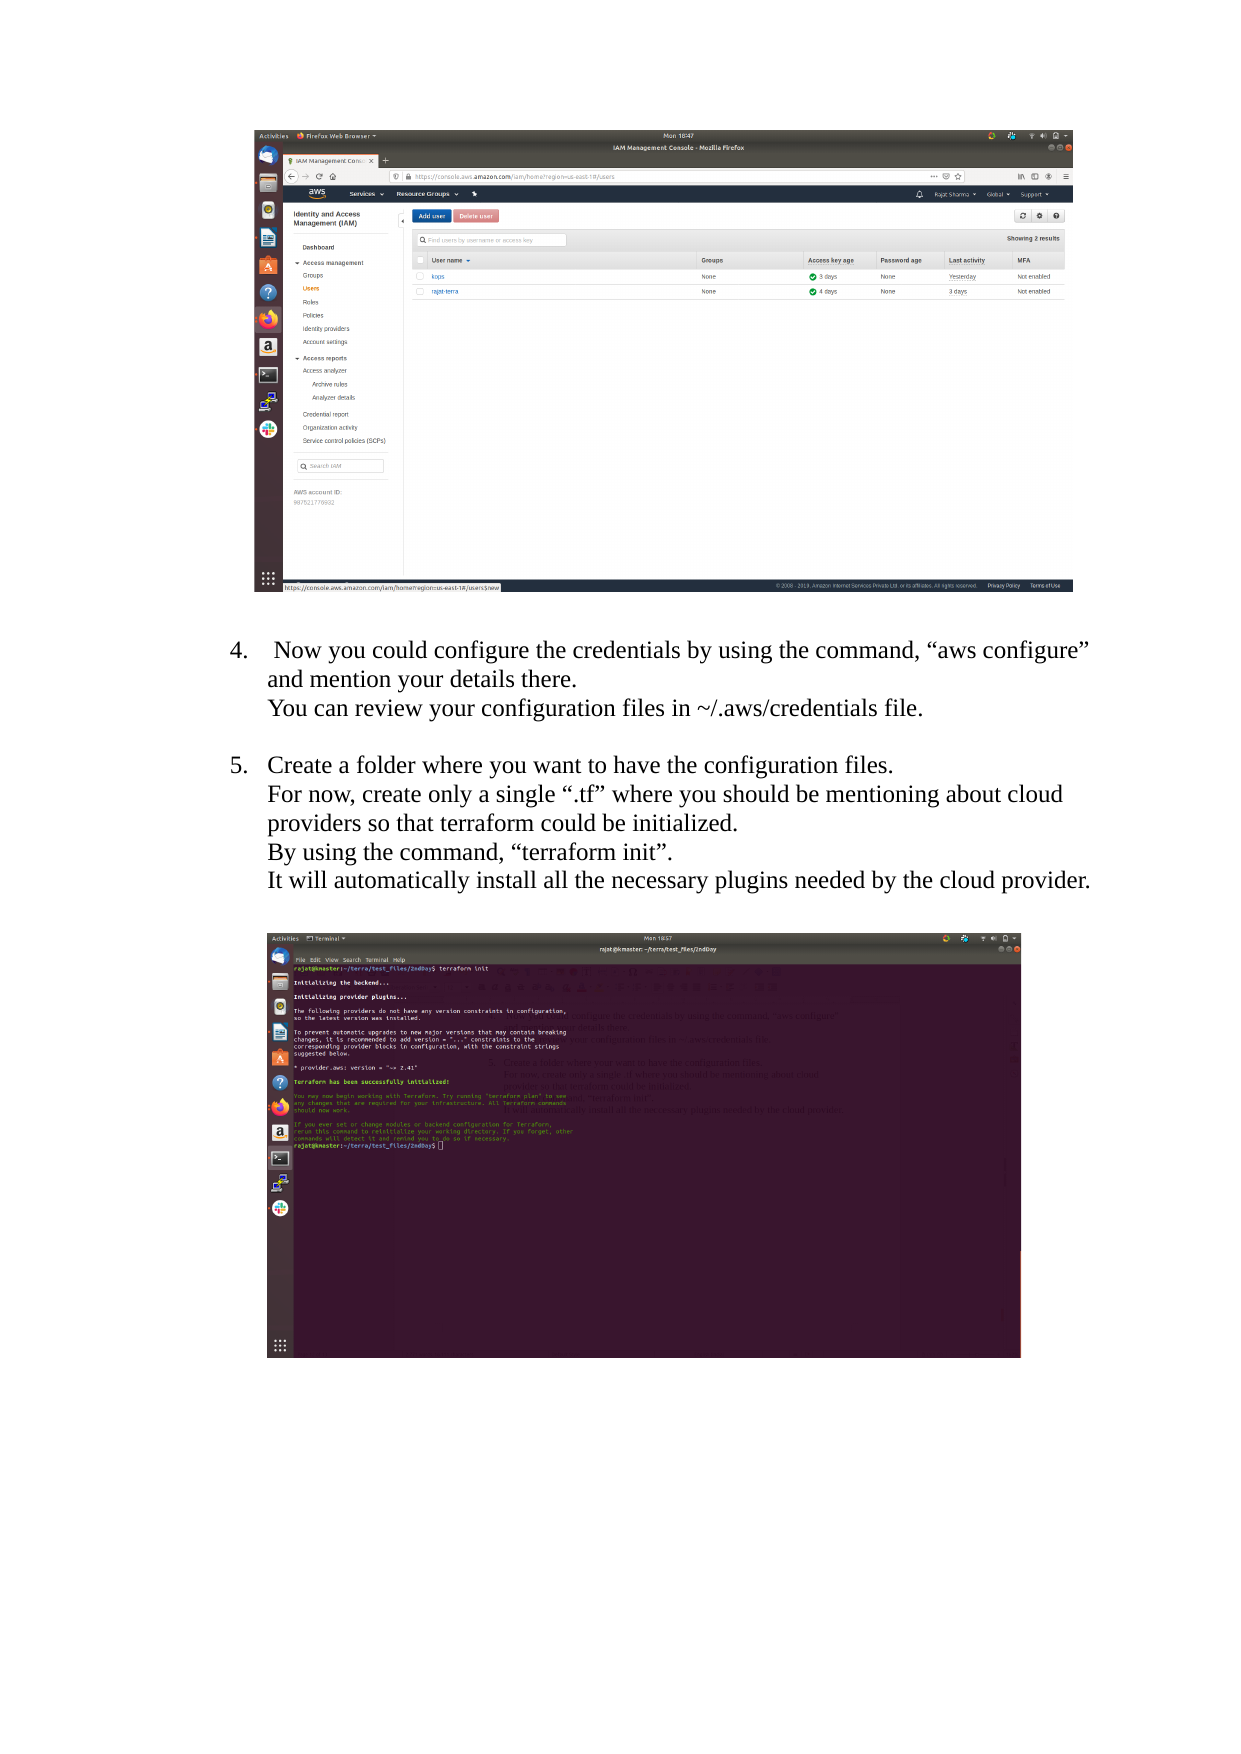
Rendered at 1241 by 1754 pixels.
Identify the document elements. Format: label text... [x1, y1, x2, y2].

list and mention your details there. [229, 664, 1122, 693]
list For now, create only a single “.tf” where you should be mentioning about cloud providers so that terraform could be initialized. [229, 779, 1122, 837]
list It will automatically install all the necessary plugins needed by the cloud provider. [229, 866, 1122, 894]
list You can review your configuration files in ~/.aws/credentials file. [229, 693, 1122, 722]
list Now you could configure the credentials by using the command, “aws configure” [229, 636, 1122, 664]
list Create a folder where you want to have the configuration files. [229, 751, 1122, 779]
picture [267, 933, 1022, 1358]
picture [254, 130, 1073, 592]
list By using the command, “terraform init”. [229, 837, 1122, 866]
